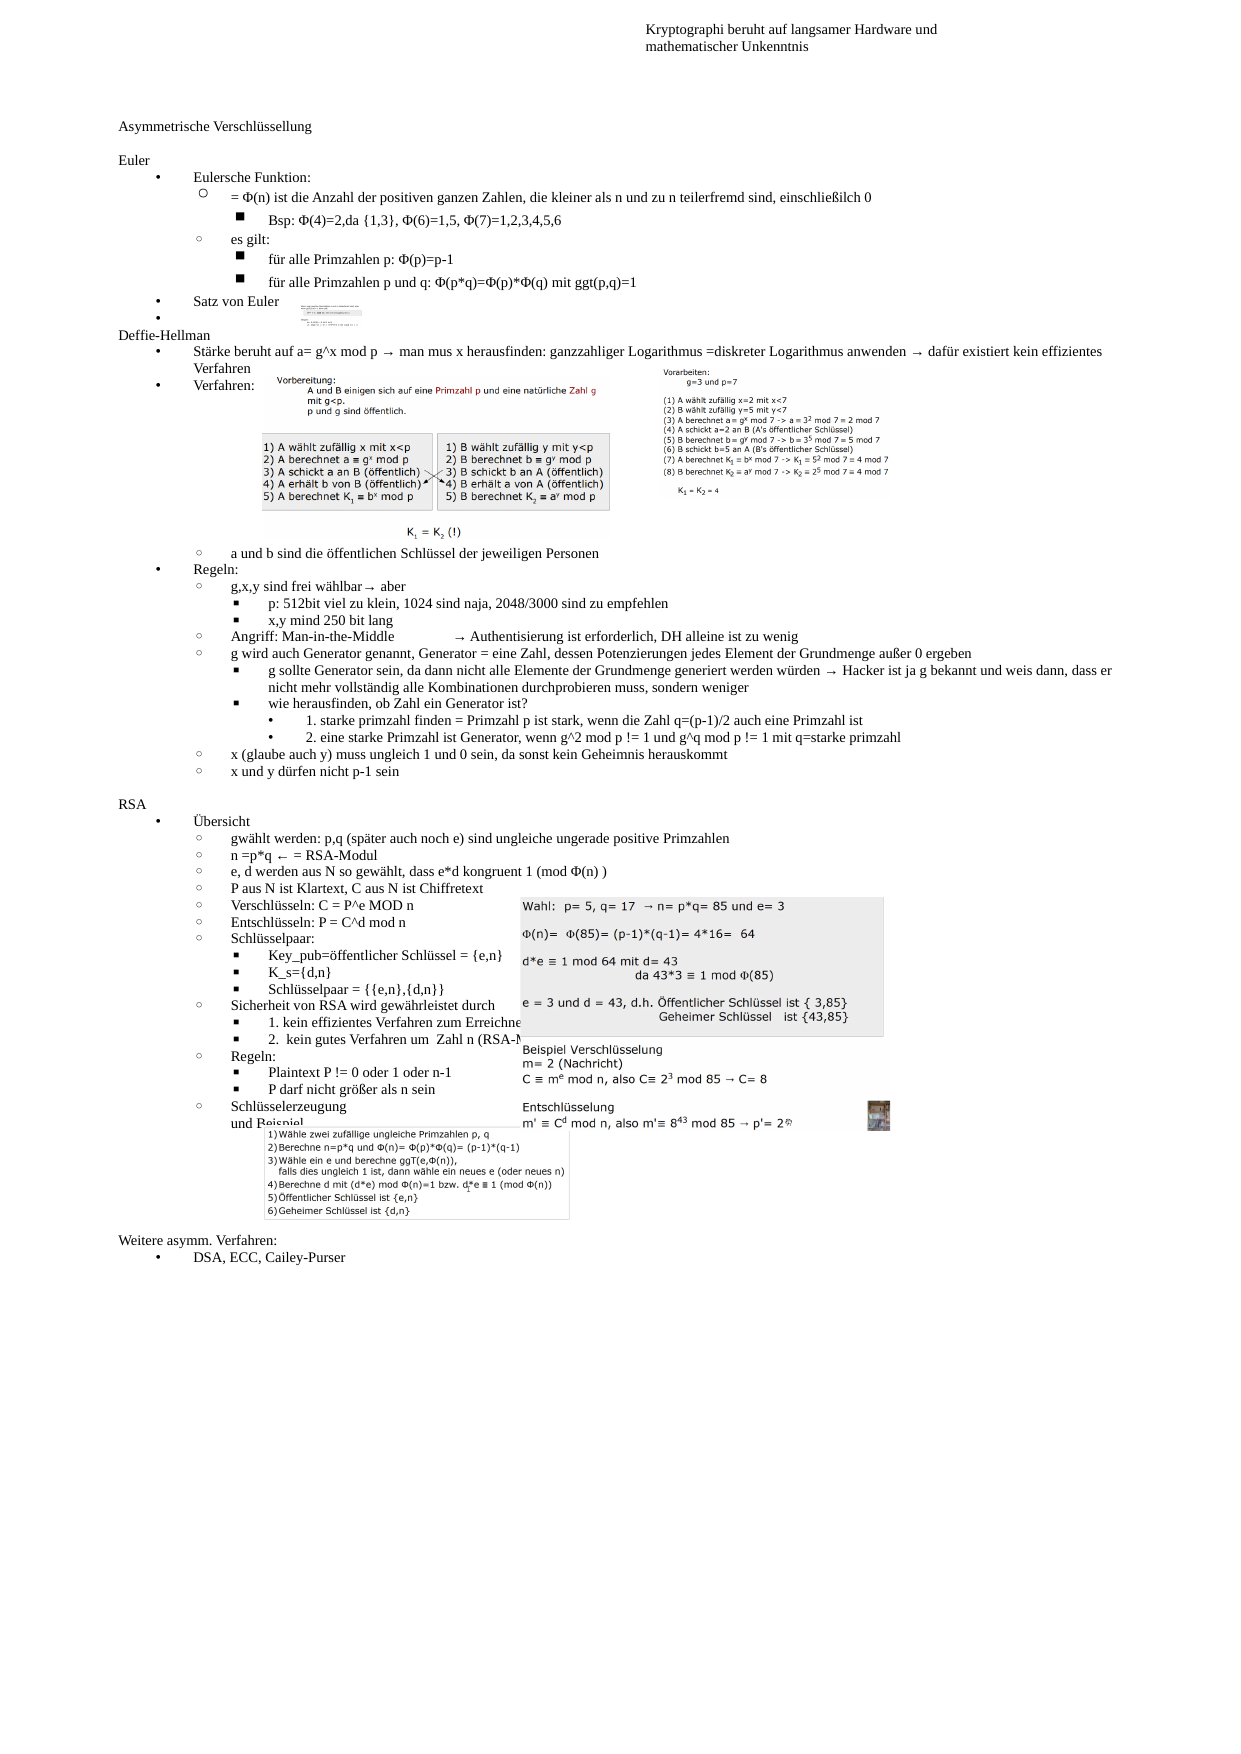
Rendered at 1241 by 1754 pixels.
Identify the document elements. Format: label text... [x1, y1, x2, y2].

list [891, 997, 1122, 1014]
list [891, 930, 1122, 947]
list g sollte Generator sein, da dann nicht alle Elemente der Grundmenge generiert werden würden → Hacker ist ja g bekannt und weis dann, dass er nicht mehr vollständig alle Kombinationen durchprobieren muss, sondern weniger [231, 662, 1122, 695]
list Übersicht [156, 813, 1122, 829]
list für alle Primzahlen p und q: Φ(p*q)=Φ(p)*Φ(q) mit ggt(p,q)=1 [231, 270, 1122, 293]
list Angriff: Man-in-the-Middle → Authentisierung ist erforderlich, DH alleine ist zu wenig [193, 628, 1122, 645]
list a und b sind die öffentlichen Schlüssel der jeweiligen Personen [193, 544, 1122, 561]
list 2. eine starke Primzahl ist Generator, wenn g^2 mod p != 1 und g^q mod p != 1 mit q=starke primzahl [268, 729, 1122, 746]
list DSA, ECC, Cailey-Purser [156, 1249, 1122, 1266]
text Weitere asymm. Verfahren: [118, 1232, 1122, 1249]
list g,x,y sind frei wählbar→ aber [193, 578, 1122, 595]
list Satz von Euler [156, 293, 1122, 309]
list [891, 964, 1122, 980]
text RSA [118, 796, 1122, 813]
list Schlüsselpaar: [193, 930, 520, 947]
list x und y dürfen nicht p-1 sein [193, 762, 1122, 779]
list Plaintext P != 0 oder 1 oder n-1 [231, 1064, 520, 1081]
list Schlüsselerzeugung und Beispiel [193, 1098, 520, 1131]
list = Φ(n) ist die Anzahl der positiven ganzen Zahlen, die kleiner als n und zu n teilerfremd sind, einschließilch 0 [193, 185, 1122, 208]
list 1. kein effizientes Verfahren zum Erreichnen von phi(n) [231, 1014, 520, 1031]
picture [660, 367, 891, 499]
picture [262, 375, 612, 539]
text Deffie-Hellman [118, 326, 1122, 343]
list [891, 1064, 1122, 1081]
list Verfahren: [156, 377, 262, 393]
list P aus N ist Klartext, C aus N ist Chiffretext [193, 880, 1122, 897]
list x,y mind 250 bit lang [231, 611, 1122, 628]
list [891, 980, 1122, 997]
list [891, 377, 1122, 393]
list x (glaube auch y) muss ungleich 1 und 0 sein, da sonst kein Geheimnis herauskommt [193, 746, 1122, 762]
list Bsp: Φ(4)=2,da {1,3}, Φ(6)=1,5, Φ(7)=1,2,3,4,5,6 [231, 208, 1122, 231]
list e, d werden aus N so gewählt, dass e*d kongruent 1 (mod Φ(n) ) [193, 863, 1122, 880]
picture [301, 305, 363, 327]
list Regeln: [193, 1047, 520, 1064]
list [612, 377, 660, 393]
list Stärke beruht auf a= g^x mod p → man mus x herausfinden: ganzzahliger Logarithmus =diskreter Logarithmus anwenden → dafür existiert kein effizientes Verfahren [156, 343, 1122, 377]
list Eulersche Funktion: [156, 168, 1122, 185]
list 1. starke primzahl finden = Primzahl p ist stark, wenn die Zahl q=(p-1)/2 auch eine Primzahl ist [268, 712, 1122, 729]
list 1. kein effizientes Verfahren zum Erreichnen von phi(n) [891, 1014, 1122, 1031]
list Verschlüsseln: C = P^e MOD n [193, 897, 520, 913]
list gwählt werden: p,q (später auch noch e) sind ungleiche ungerade positive Primzahlen [193, 829, 1122, 846]
list g wird auch Generator genannt, Generator = eine Zahl, dessen Potenzierungen jedes Element der Grundmenge außer 0 ergeben [193, 645, 1122, 662]
list [891, 1047, 1122, 1064]
text Asymmetrische Verschlüssellung [118, 118, 1122, 135]
list für alle Primzahlen p: Φ(p)=p-1 [231, 247, 1122, 270]
list es gilt: [193, 231, 1122, 247]
picture [261, 897, 891, 1221]
list K_s={d,n} [231, 964, 520, 980]
list Key_pub=öffentlicher Schlüssel = {e,n} [231, 947, 520, 964]
list Regeln: [156, 561, 1122, 578]
list P darf nicht größer als n sein [231, 1081, 520, 1098]
list Sicherheit von RSA wird gewährleistet durch [193, 997, 520, 1014]
list [891, 947, 1122, 964]
list [891, 1081, 1122, 1098]
list p: 512bit viel zu klein, 1024 sind naja, 2048/3000 sind zu empfehlen [231, 595, 1122, 611]
list [891, 897, 1122, 913]
list Schlüsselpaar = {{e,n},{d,n}} [231, 980, 520, 997]
list 2. kein gutes Verfahren um Zahl n (RSA-Modul) zu faktorisieren [231, 1031, 520, 1047]
list n =p*q ← = RSA-Modul [193, 846, 1122, 863]
list wie herausfinden, ob Zahl ein Generator ist? [231, 695, 1122, 712]
list Entschlüsseln: P = C^d mod n [193, 913, 520, 930]
text Euler [118, 152, 1122, 168]
list [891, 913, 1122, 930]
list 2. kein gutes Verfahren um Zahl n (RSA-Modul) zu faktorisieren [891, 1031, 1122, 1047]
list [891, 1098, 1122, 1131]
